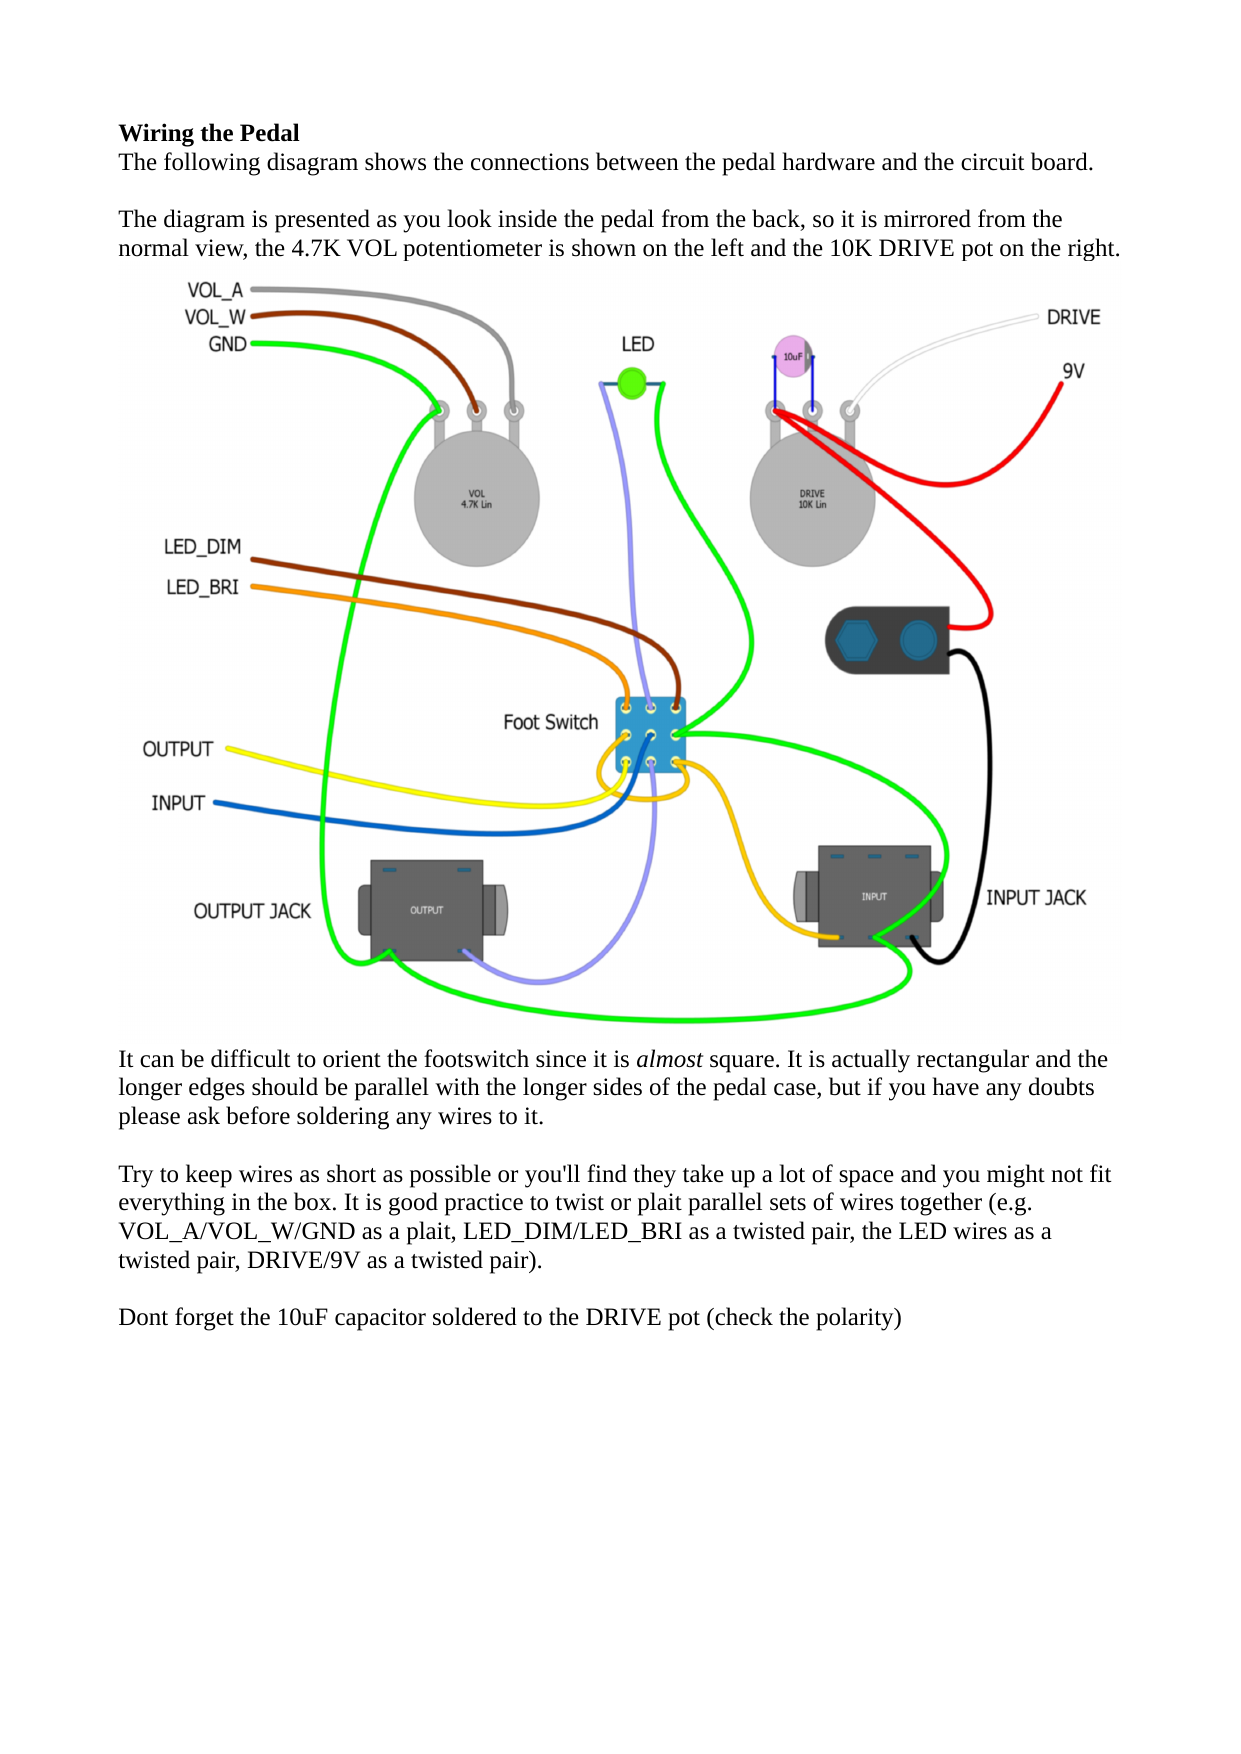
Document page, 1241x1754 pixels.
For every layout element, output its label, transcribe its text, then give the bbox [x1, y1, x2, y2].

text Wiring the Pedal [118, 118, 1122, 147]
text The diagram is presented as you look inside the pedal from the back, so it is mirrored from the normal view, the 4.7K VOL potentiometer is shown on the left and the 10K DRIVE pot on the right. [118, 204, 1122, 261]
text The following disagram shows the connections between the pedal hardware and the circuit board. [118, 147, 1122, 176]
text It can be difficult to orient the footswitch since it is almost square. It is actually rectangular and the longer edges should be parallel with the longer sides of the pedal case, but if you have any doubts please ask before soldering any wires to it. [118, 1044, 1122, 1130]
text Try to keep wires as short as possible or you'll find they take up a lot of space and you might not fit everything in the box. It is good practice to twist or plait parallel sets of wires together (e.g. VOL_A/VOL_W/GND as a plait, LED_DIM/LED_BRI as a twisted pair, the LED wires as a twisted pair, DRIVE/9V as a twisted pair). [118, 1159, 1122, 1274]
text Dont forget the 10uF capacitor soldered to the DRIVE pot (check the polarity) [118, 1302, 1122, 1331]
